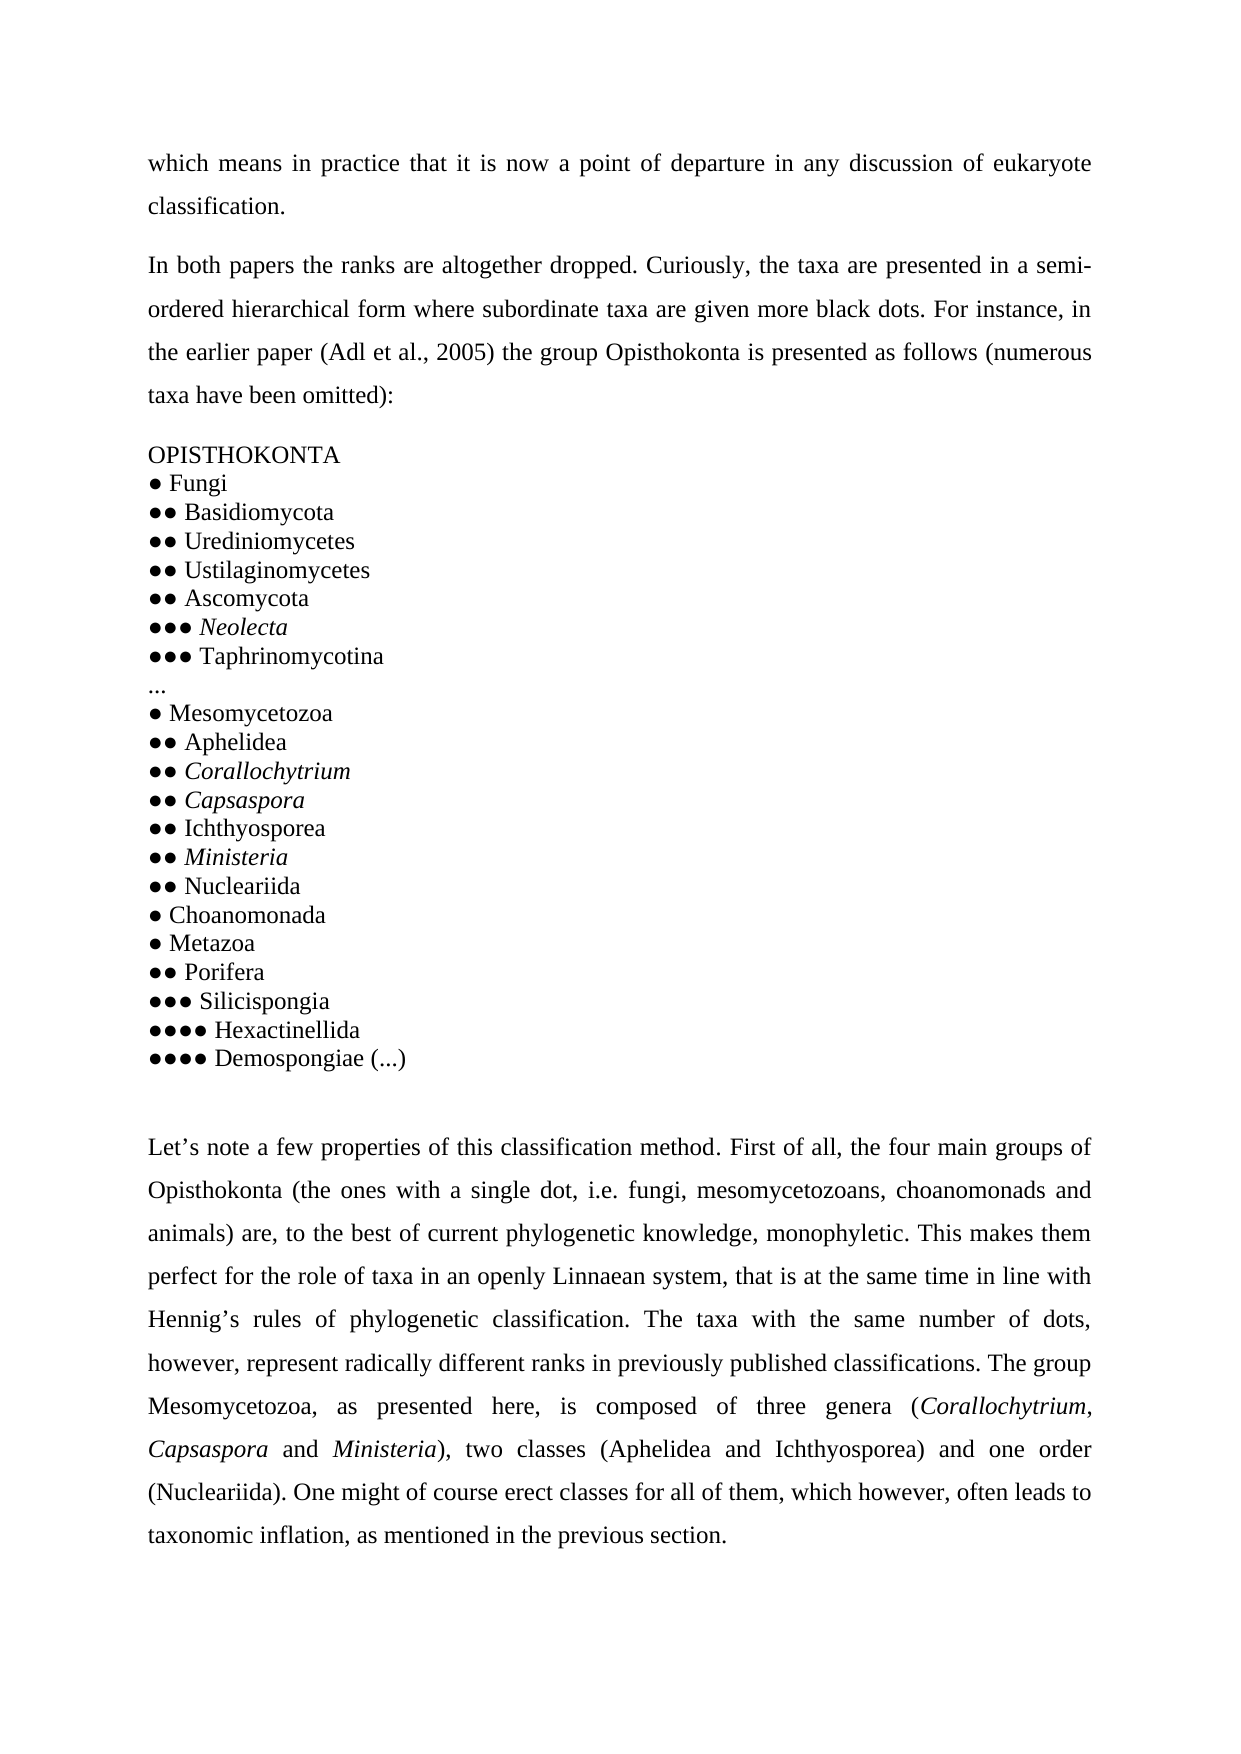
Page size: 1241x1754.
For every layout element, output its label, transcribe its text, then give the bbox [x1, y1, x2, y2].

text ●● Ministeria [148, 842, 1093, 871]
text ●●●● Demospongiae (...) [148, 1043, 1093, 1072]
text ●● Corallochytrium [148, 756, 1093, 785]
text which means in practice that it is now a point of departure in any discussion of eukaryote classification. [148, 148, 1093, 219]
text ●● Ascomycota [148, 583, 1093, 612]
text ●●● Neolecta [148, 612, 1093, 641]
text ●● Nucleariida [148, 871, 1093, 900]
text ●● Aphelidea [148, 727, 1093, 756]
text ... [148, 670, 1093, 698]
text ●● Ustilaginomycetes [148, 555, 1093, 583]
text ●●● Taphrinomycotina [148, 641, 1093, 670]
text ●● Porifera [148, 957, 1093, 986]
text ● Fungi [148, 468, 1093, 497]
text ●● Basidiomycota [148, 497, 1093, 526]
text In both papers the ranks are altogether dropped. Curiously, the taxa are presented in a semi-ordered hierarchical form where subordinate taxa are given more black dots. For instance, in the earlier paper (Adl et al., 2005) the group Opisthokonta is presented as follows (numerous taxa have been omitted): [148, 251, 1093, 409]
text ●●● Silicispongia [148, 986, 1093, 1015]
text ● Choanomonada [148, 900, 1093, 928]
text ● Metazoa [148, 928, 1093, 957]
text Let’s note a few properties of this classification method. First of all, the four main groups of Opisthokonta (the ones with a single dot, i.e. fungi, mesomycetozoans, choanomonads and animals) are, to the best of current phylogenetic knowledge, monophyletic. This makes them perfect for the role of taxa in an openly Linnaean system, that is at the same time in line with Hennig’s rules of phylogenetic classification. The taxa with the same number of dots, however, represent radically different ranks in previously published classifications. The group Mesomycetozoa, as presented here, is composed of three genera (Corallochytrium, Capsaspora and Ministeria), two classes (Aphelidea and Ichthyosporea) and one order (Nucleariida). One might of course erect classes for all of them, which however, often leads to taxonomic inflation, as mentioned in the previous section. [148, 1132, 1093, 1549]
text ●● Ichthyosporea [148, 813, 1093, 842]
text ●● Capsaspora [148, 785, 1093, 813]
text ● Mesomycetozoa [148, 698, 1093, 727]
text ●● Urediniomycetes [148, 526, 1093, 555]
text OPISTHOKONTA [148, 440, 1093, 468]
text ●●●● Hexactinellida [148, 1015, 1093, 1043]
